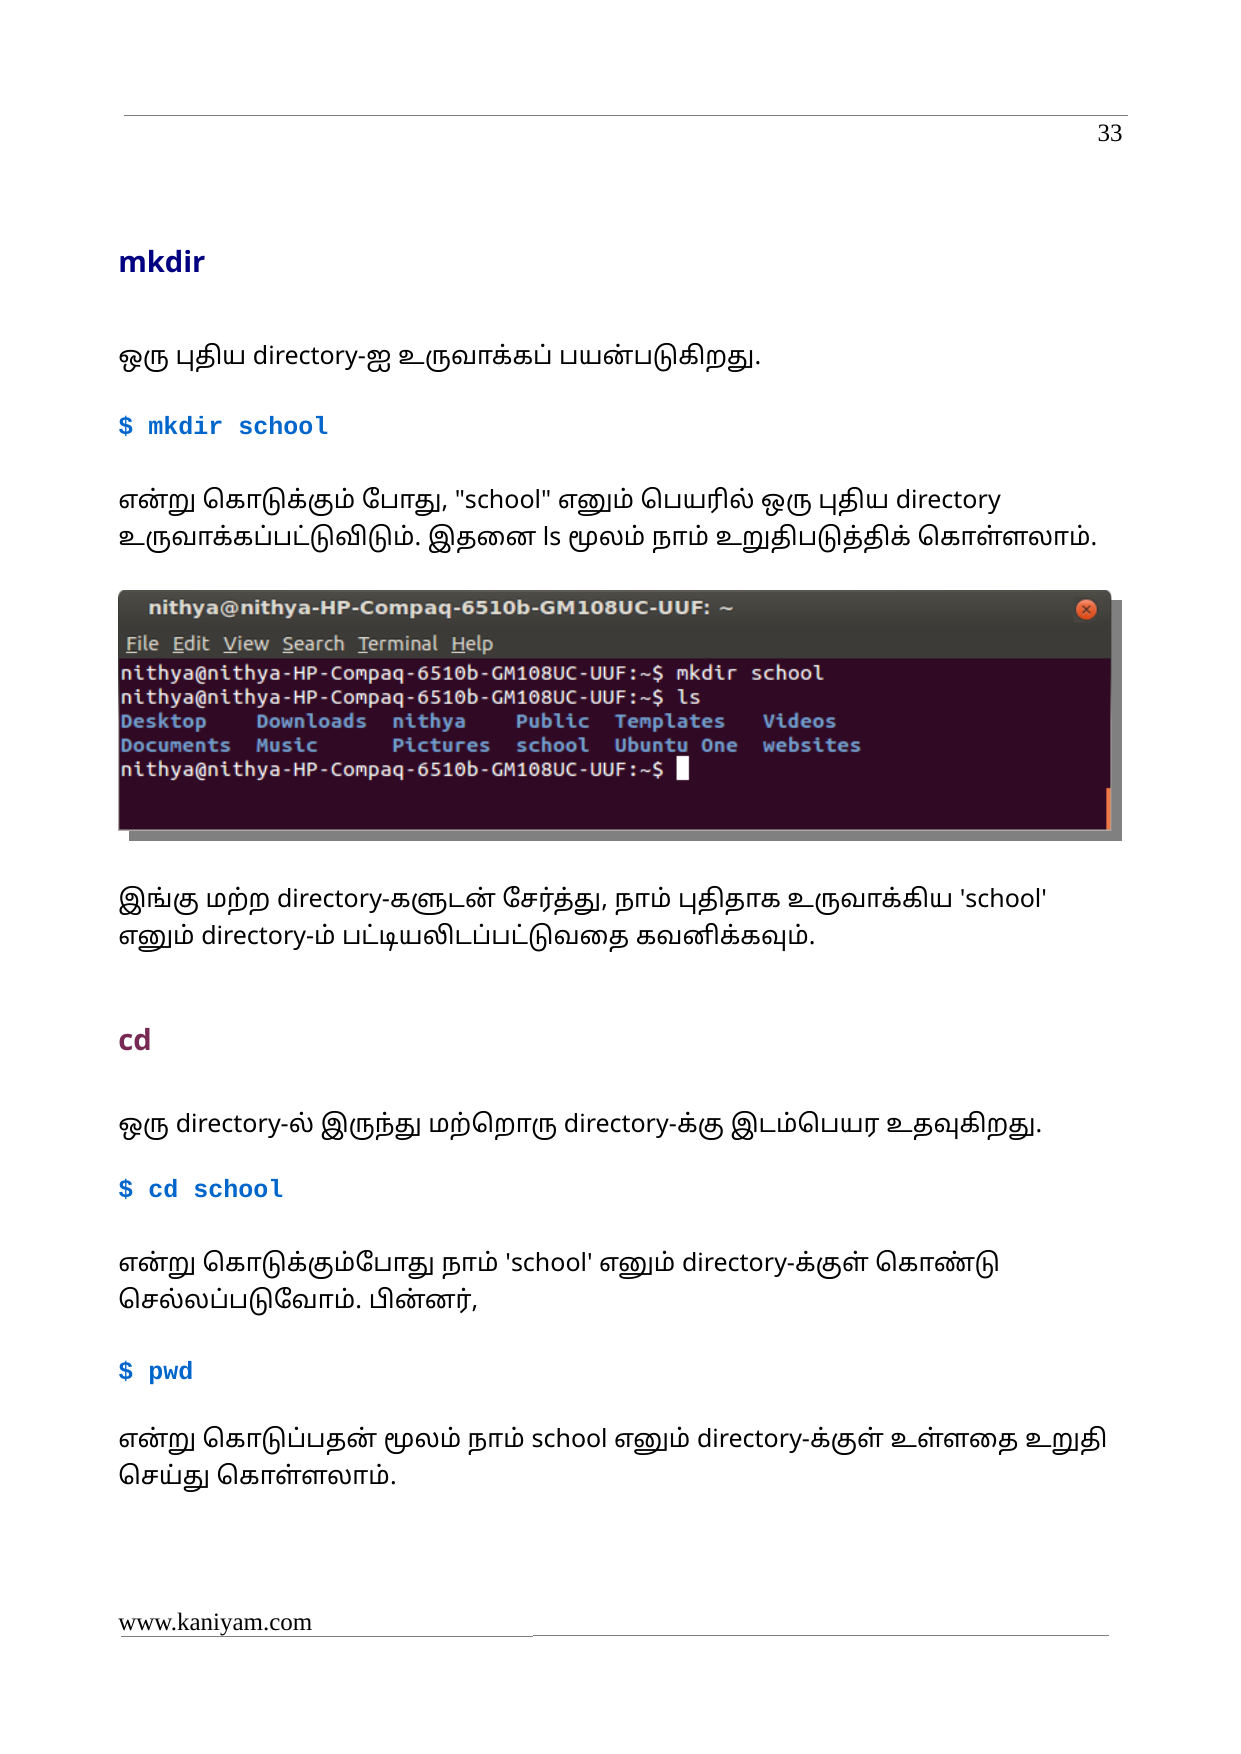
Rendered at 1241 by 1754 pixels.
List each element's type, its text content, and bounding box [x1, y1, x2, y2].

subtitle mkdir [118, 241, 1122, 281]
text $ mkdir school [118, 414, 1122, 442]
text இங்கு மற்ற directory-களுடன் சேர்த்து, நாம் புதிதாக உருவாக்கிய 'school' எனும் directory-ம் பட்டியலிடப்பட்டுவதை கவனிக்கவும். [118, 881, 1122, 954]
picture [118, 590, 1112, 831]
subtitle cd [118, 1019, 1122, 1059]
text $ pwd [118, 1358, 1122, 1387]
text என்று கொடுக்கும்போது நாம் 'school' எனும் directory-க்குள் கொண்டு செல்லப்படுவோம். பின்னர், [118, 1244, 1122, 1318]
text என்று கொடுக்கும் போது, "school" எனும் பெயரில் ஒரு புதிய directory உருவாக்கப்பட்டுவிடும். இதனை ls மூலம் நாம் உறுதிபடுத்திக் கொள்ளலாம். [118, 482, 1122, 556]
text $ cd school [118, 1177, 1122, 1205]
text ஒரு directory-ல் இருந்து மற்றொரு directory-க்கு இடம்பெயர உதவுகிறது. [118, 1106, 1122, 1142]
text என்று கொடுப்பதன் மூலம் நாம் school எனும் directory-க்குள் உள்ளதை உறுதி செய்து கொள்ளலாம். [118, 1421, 1122, 1494]
text ஒரு புதிய directory-ஐ உருவாக்கப் பயன்படுகிறது. [118, 333, 1122, 374]
